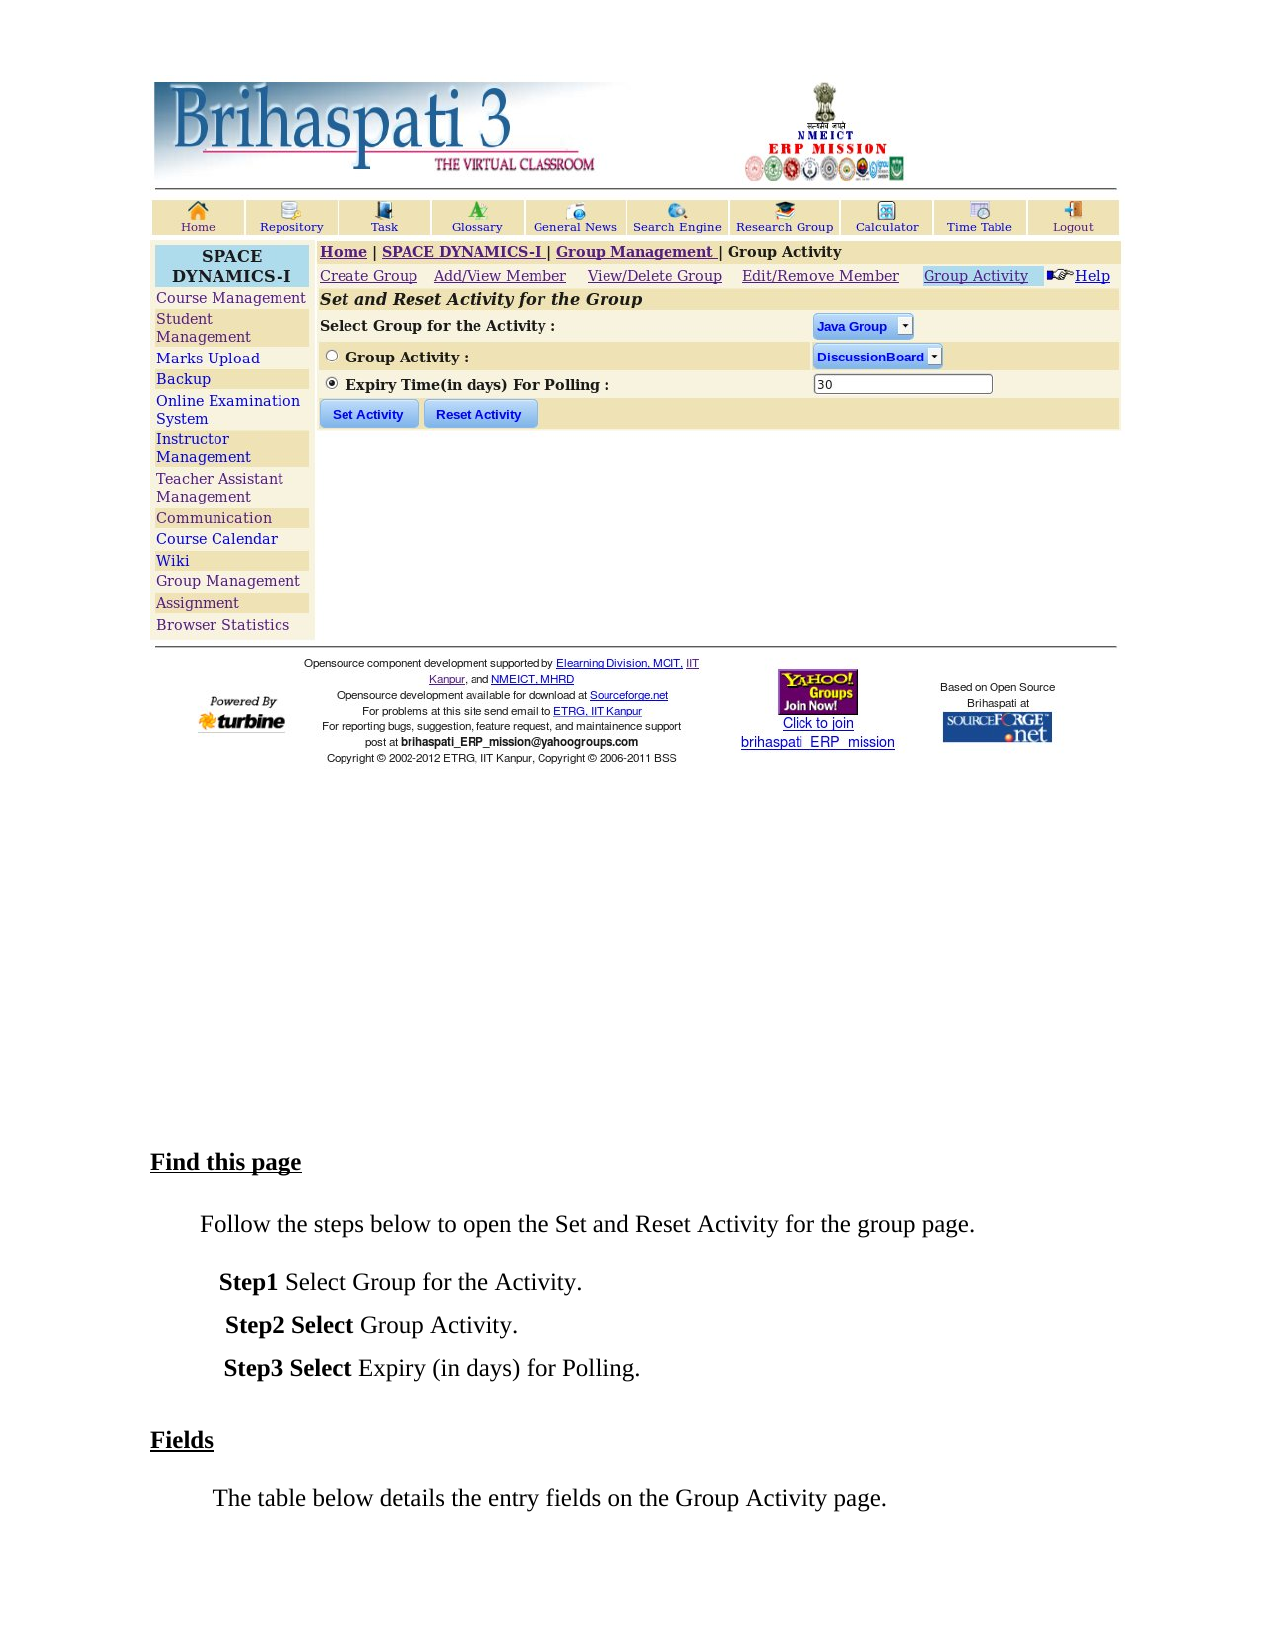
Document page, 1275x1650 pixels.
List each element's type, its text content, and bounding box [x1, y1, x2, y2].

text Find this page [150, 1147, 1125, 1175]
text Fields [150, 1425, 1125, 1454]
picture [150, 75, 1125, 788]
text Follow the steps below to open the Set and Reset Activity for the group page. [150, 1209, 1125, 1238]
text Step2 Select Group Activity. [150, 1310, 1136, 1339]
text Step1 Select Group for the Activity. [150, 1267, 1136, 1296]
text Step3 Select Expiry (in days) for Polling. [150, 1353, 1136, 1382]
text The table below details the entry fields on the Group Activity page. [150, 1483, 1125, 1511]
